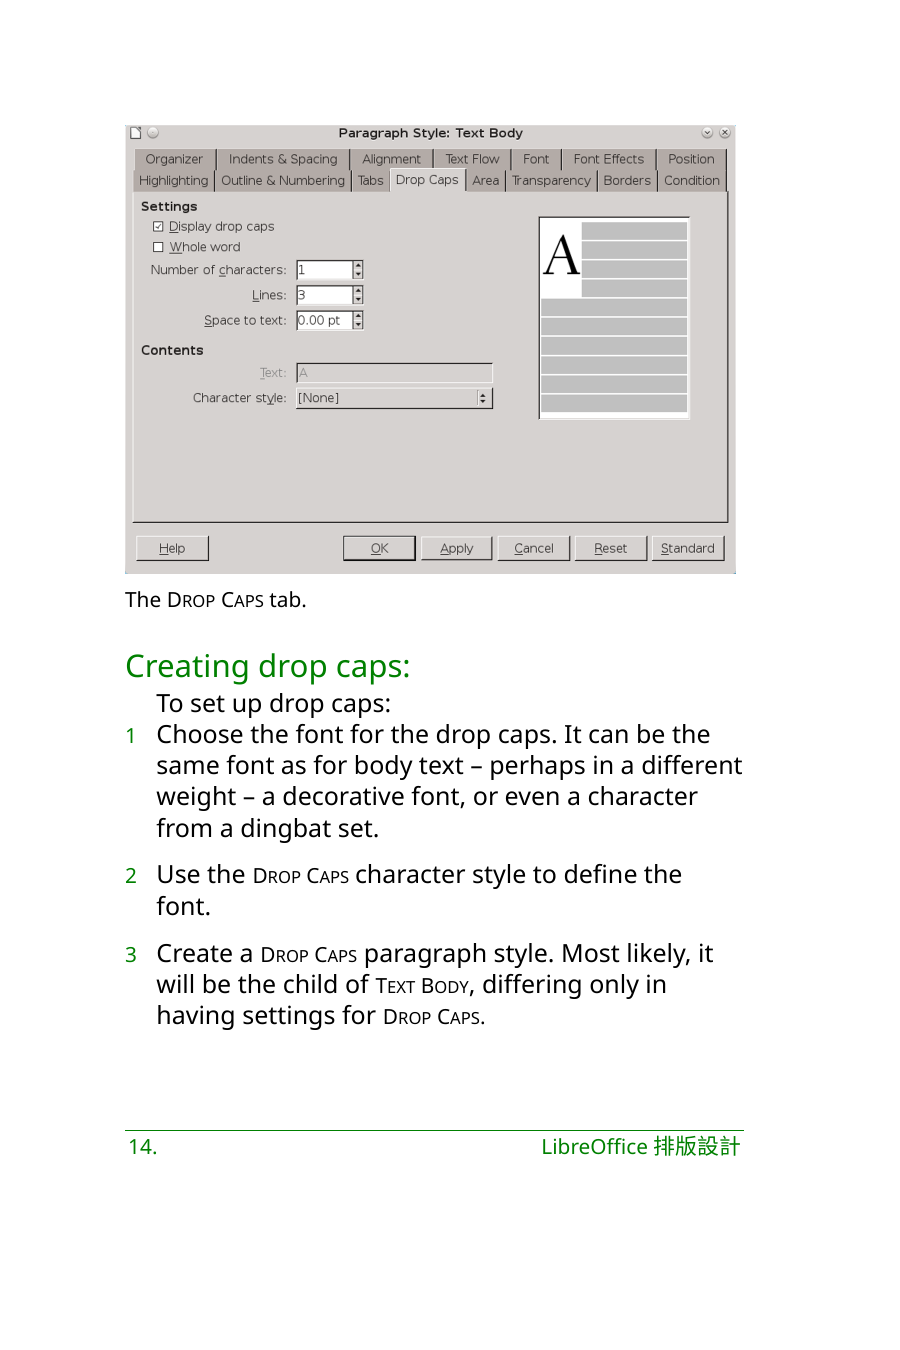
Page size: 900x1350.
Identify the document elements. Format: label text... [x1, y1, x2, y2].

picture [125, 125, 736, 574]
subtitle Creating drop caps: [125, 644, 744, 687]
list Create a Drop Caps paragraph style. Most likely, it will be the child of Text Body, differing only in having settings for Drop Caps. [125, 937, 744, 1031]
table_header [125, 125, 744, 576]
list Use the Drop Caps character style to define the font. [125, 859, 744, 921]
list Choose the font for the drop caps. It can be the same font as for body text – perhaps in a different weight – a decorative font, or even a character from a dingbat set. [125, 718, 744, 843]
table_cell The Drop Caps tab. [125, 578, 744, 613]
text To set up drop caps: [125, 687, 744, 718]
